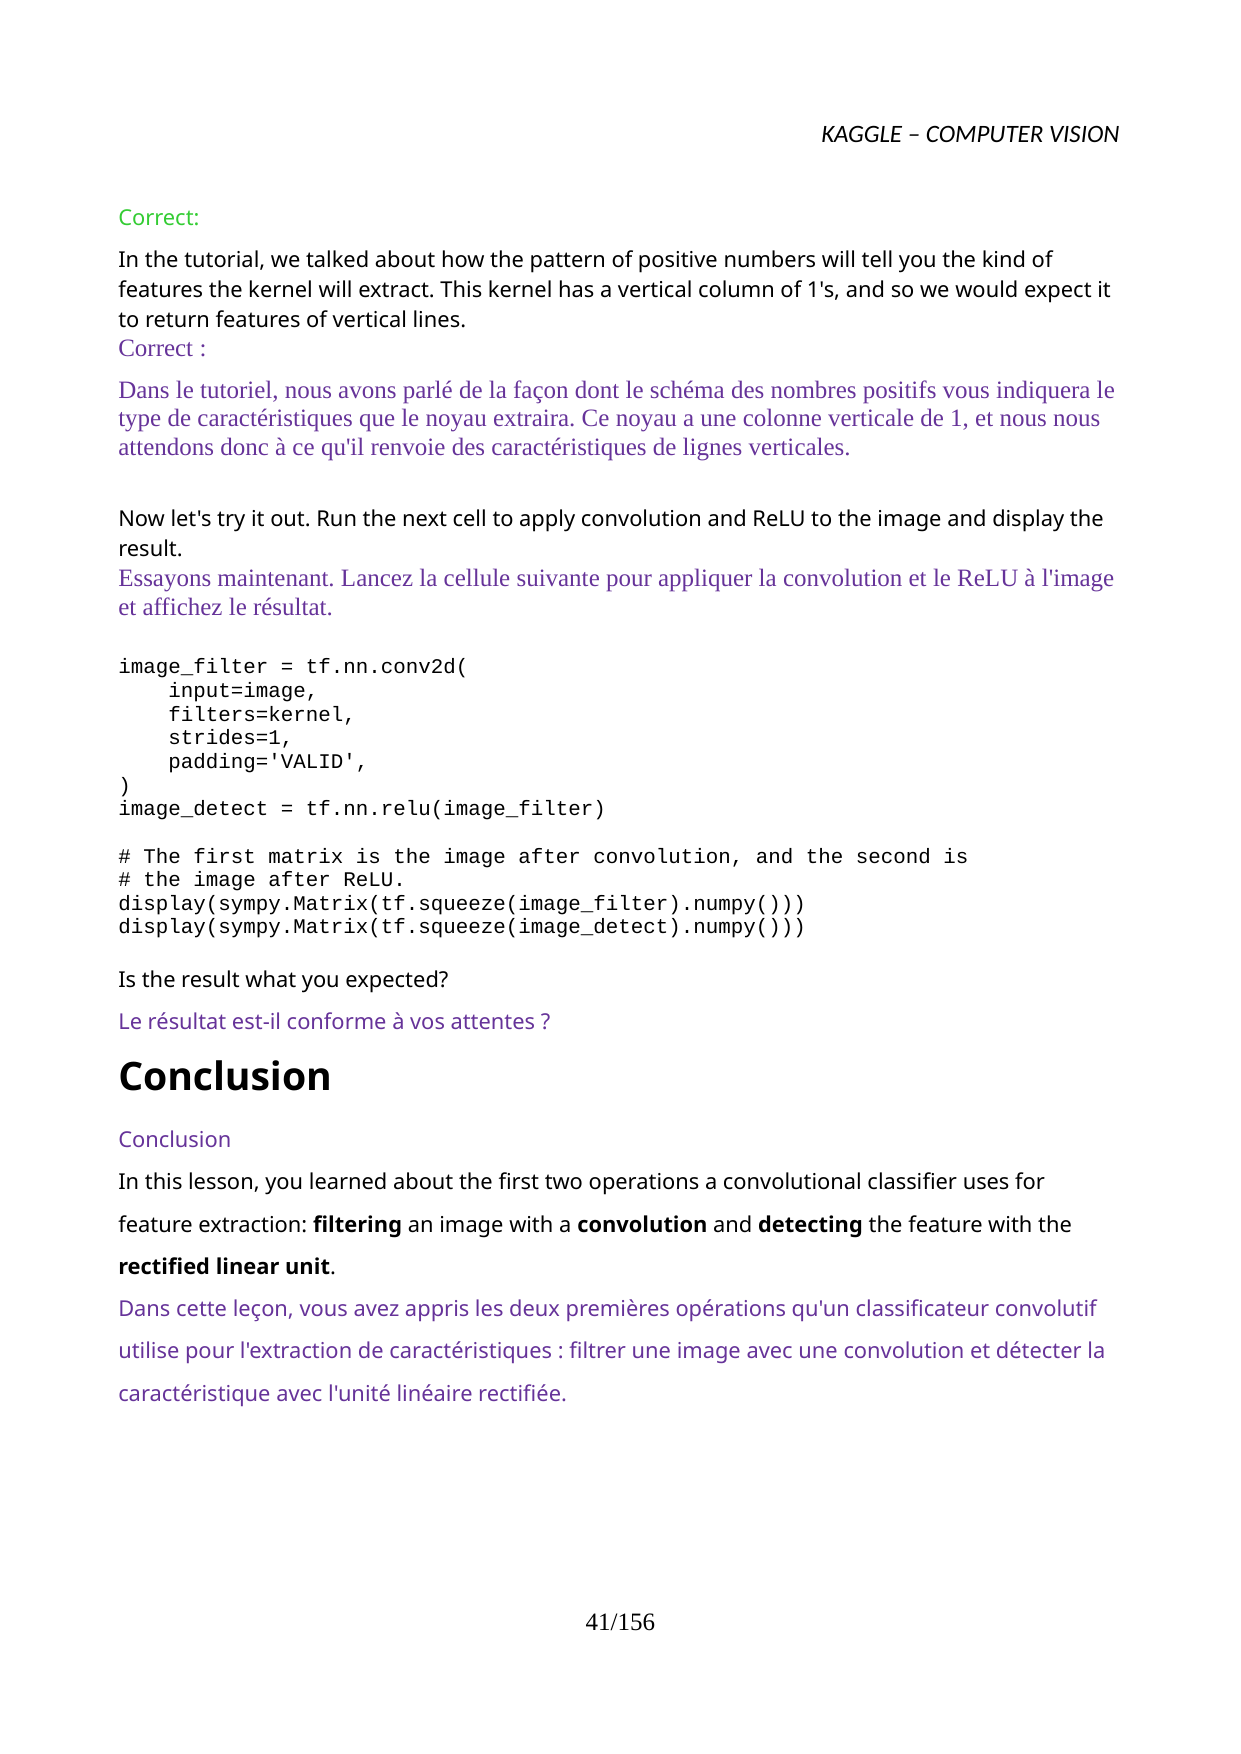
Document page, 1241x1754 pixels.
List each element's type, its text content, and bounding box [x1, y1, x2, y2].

text input=image, [118, 680, 1122, 704]
text display(sympy.Matrix(tf.squeeze(image_filter).numpy())) [118, 893, 1122, 917]
text Dans le tutoriel, nous avons parlé de la façon dont le schéma des nombres positifs vous indiquera le type de caractéristiques que le noyau extraira. Ce noyau a une colonne verticale de 1, et nous nous attendons donc à ce qu'il renvoie des caractéristiques de lignes verticales. [118, 375, 1122, 461]
text In this lesson, you learned about the first two operations a convolutional classifier uses for feature extraction: filtering an image with a convolution and detecting the feature with the rectified linear unit. [118, 1166, 1122, 1281]
text # the image after ReLU. [118, 869, 1122, 893]
text Conclusion [118, 1124, 1122, 1154]
text ) [118, 775, 1122, 798]
text image_detect = tf.nn.relu(image_filter) [118, 798, 1122, 822]
text Now let's try it out. Run the next cell to apply convolution and ReLU to the image and display the result. [118, 503, 1122, 563]
text Correct: [118, 202, 1122, 232]
text display(sympy.Matrix(tf.squeeze(image_detect).numpy())) [118, 917, 1122, 940]
text strides=1, [118, 727, 1122, 751]
text image_filter = tf.nn.conv2d( [118, 656, 1122, 680]
text filters=kernel, [118, 704, 1122, 727]
text In the tutorial, we talked about how the pattern of positive numbers will tell you the kind of features the kernel will extract. This kernel has a vertical column of 1's, and so we would expect it to return features of vertical lines. [118, 244, 1122, 333]
text padding='VALID', [118, 751, 1122, 775]
text Le résultat est-il conforme à vos attentes ? [118, 1006, 1122, 1036]
subtitle Conclusion [118, 1048, 1122, 1102]
text Dans cette leçon, vous avez appris les deux premières opérations qu'un classificateur convolutif utilise pour l'extraction de caractéristiques : filtrer une image avec une convolution et détecter la caractéristique avec l'unité linéaire rectifiée. [118, 1293, 1122, 1407]
text Correct : [118, 333, 1122, 362]
text Is the result what you expected? [118, 964, 1122, 994]
text # The first matrix is the image after convolution, and the second is [118, 846, 1122, 869]
text Essayons maintenant. Lancez la cellule suivante pour appliquer la convolution et le ReLU à l'image et affichez le résultat. [118, 563, 1122, 620]
